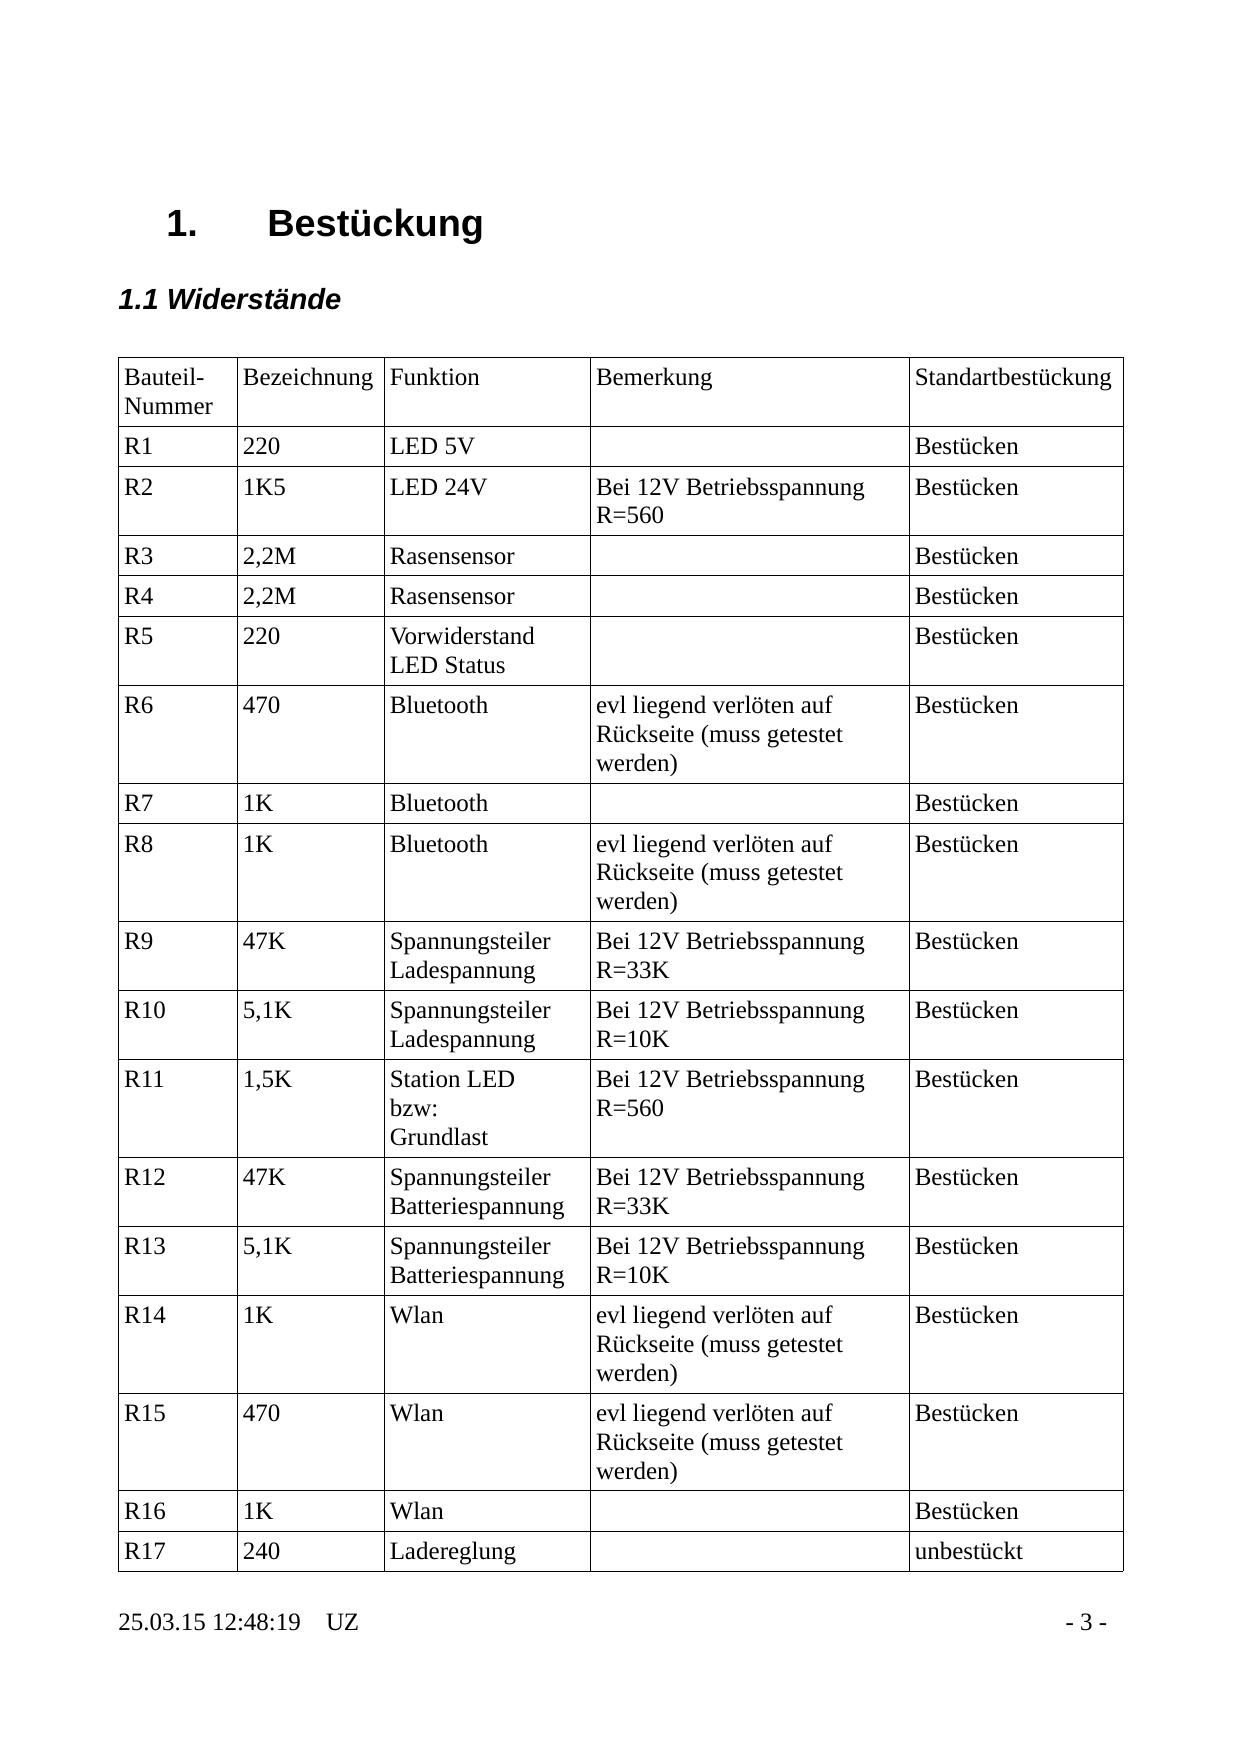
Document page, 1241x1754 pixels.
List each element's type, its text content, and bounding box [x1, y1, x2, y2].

table_cell Bluetooth [385, 784, 590, 823]
table_cell Bestücken [910, 536, 1123, 575]
table_cell R13 [119, 1227, 237, 1295]
table_cell R10 [119, 991, 237, 1059]
table_cell Bestücken [910, 1158, 1123, 1226]
table_cell 220 [238, 427, 384, 466]
table_cell Bei 12V Betriebsspannung R=560 [591, 467, 909, 535]
table_cell evl liegend verlöten auf Rückseite (muss getestet werden) [591, 1394, 909, 1490]
table_cell R5 [119, 617, 237, 685]
table_cell Rasensensor [385, 576, 590, 616]
table_cell Wlan [385, 1394, 590, 1490]
table_cell [591, 1491, 909, 1531]
table_cell Bestücken [910, 1060, 1123, 1157]
table_cell Wlan [385, 1296, 590, 1392]
table_header Bauteil- Nummer [119, 358, 237, 426]
table_cell R4 [119, 576, 237, 616]
table_cell R14 [119, 1296, 237, 1392]
table_cell Bestücken [910, 824, 1123, 921]
table_cell 1K [238, 1296, 384, 1392]
table_cell Bestücken [910, 576, 1123, 616]
table_cell Bei 12V Betriebsspannung R=33K [591, 1158, 909, 1226]
table_cell R7 [119, 784, 237, 823]
table_cell R17 [119, 1532, 237, 1571]
table_cell Bestücken [910, 922, 1123, 990]
table_cell 1K [238, 784, 384, 823]
table_cell Vorwiderstand LED Status [385, 617, 590, 685]
table_cell 470 [238, 1394, 384, 1490]
table_cell Bestücken [910, 617, 1123, 685]
table_cell Spannungsteiler Batteriespannung [385, 1158, 590, 1226]
table_cell Bestücken [910, 784, 1123, 823]
table_cell Bestücken [910, 427, 1123, 466]
table_cell Bestücken [910, 1491, 1123, 1531]
table_cell 220 [238, 617, 384, 685]
table_cell 1,5K [238, 1060, 384, 1157]
table_cell Rasensensor [385, 536, 590, 575]
table_cell Bei 12V Betriebsspannung R=560 [591, 1060, 909, 1157]
table_cell R15 [119, 1394, 237, 1490]
table_cell LED 5V [385, 427, 590, 466]
table_cell Station LED bzw: Grundlast [385, 1060, 590, 1157]
table_cell Bestücken [910, 991, 1123, 1059]
table_cell 1K5 [238, 467, 384, 535]
table_cell Bestücken [910, 467, 1123, 535]
table_cell Bei 12V Betriebsspannung R=33K [591, 922, 909, 990]
table_cell 2,2M [238, 576, 384, 616]
table_cell Bei 12V Betriebsspannung R=10K [591, 991, 909, 1059]
table_cell unbestückt [910, 1532, 1123, 1571]
table_cell 5,1K [238, 991, 384, 1059]
table_cell evl liegend verlöten auf Rückseite (muss getestet werden) [591, 686, 909, 782]
table_cell [591, 536, 909, 575]
table_cell Bluetooth [385, 824, 590, 921]
table_cell LED 24V [385, 467, 590, 535]
subtitle Bestückung [156, 201, 1122, 244]
table_cell [591, 427, 909, 466]
table_cell Spannungsteiler Ladespannung [385, 991, 590, 1059]
table_cell Bluetooth [385, 686, 590, 782]
table_cell 1K [238, 1491, 384, 1531]
table_cell Bestücken [910, 686, 1123, 782]
table_cell [591, 784, 909, 823]
table_cell R8 [119, 824, 237, 921]
table_cell [591, 576, 909, 616]
table_cell R1 [119, 427, 237, 466]
table_cell R6 [119, 686, 237, 782]
table_cell Bestücken [910, 1227, 1123, 1295]
table_cell R11 [119, 1060, 237, 1157]
table_cell evl liegend verlöten auf Rückseite (muss getestet werden) [591, 1296, 909, 1392]
table_cell R9 [119, 922, 237, 990]
table_cell Wlan [385, 1491, 590, 1531]
table_cell 470 [238, 686, 384, 782]
table_header Bezeichnung [238, 358, 384, 426]
table_cell 240 [238, 1532, 384, 1571]
table_cell 1K [238, 824, 384, 921]
table_cell [591, 1532, 909, 1571]
table_cell R16 [119, 1491, 237, 1531]
table_header Standartbestückung [910, 358, 1123, 426]
table_cell Spannungsteiler Batteriespannung [385, 1227, 590, 1295]
table_cell evl liegend verlöten auf Rückseite (muss getestet werden) [591, 824, 909, 921]
table_cell 5,1K [238, 1227, 384, 1295]
table_cell Spannungsteiler Ladespannung [385, 922, 590, 990]
table_cell 47K [238, 1158, 384, 1226]
table_cell Bei 12V Betriebsspannung R=10K [591, 1227, 909, 1295]
subtitle 1.1 Widerstände [118, 282, 1122, 315]
table_cell R3 [119, 536, 237, 575]
table_cell Bestücken [910, 1296, 1123, 1392]
table_cell [591, 617, 909, 685]
table_cell R12 [119, 1158, 237, 1226]
table_cell 2,2M [238, 536, 384, 575]
table_header Bemerkung [591, 358, 909, 426]
table_header Funktion [385, 358, 590, 426]
table_cell 47K [238, 922, 384, 990]
table_cell R2 [119, 467, 237, 535]
table_cell Bestücken [910, 1394, 1123, 1490]
table_cell Ladereglung [385, 1532, 590, 1571]
